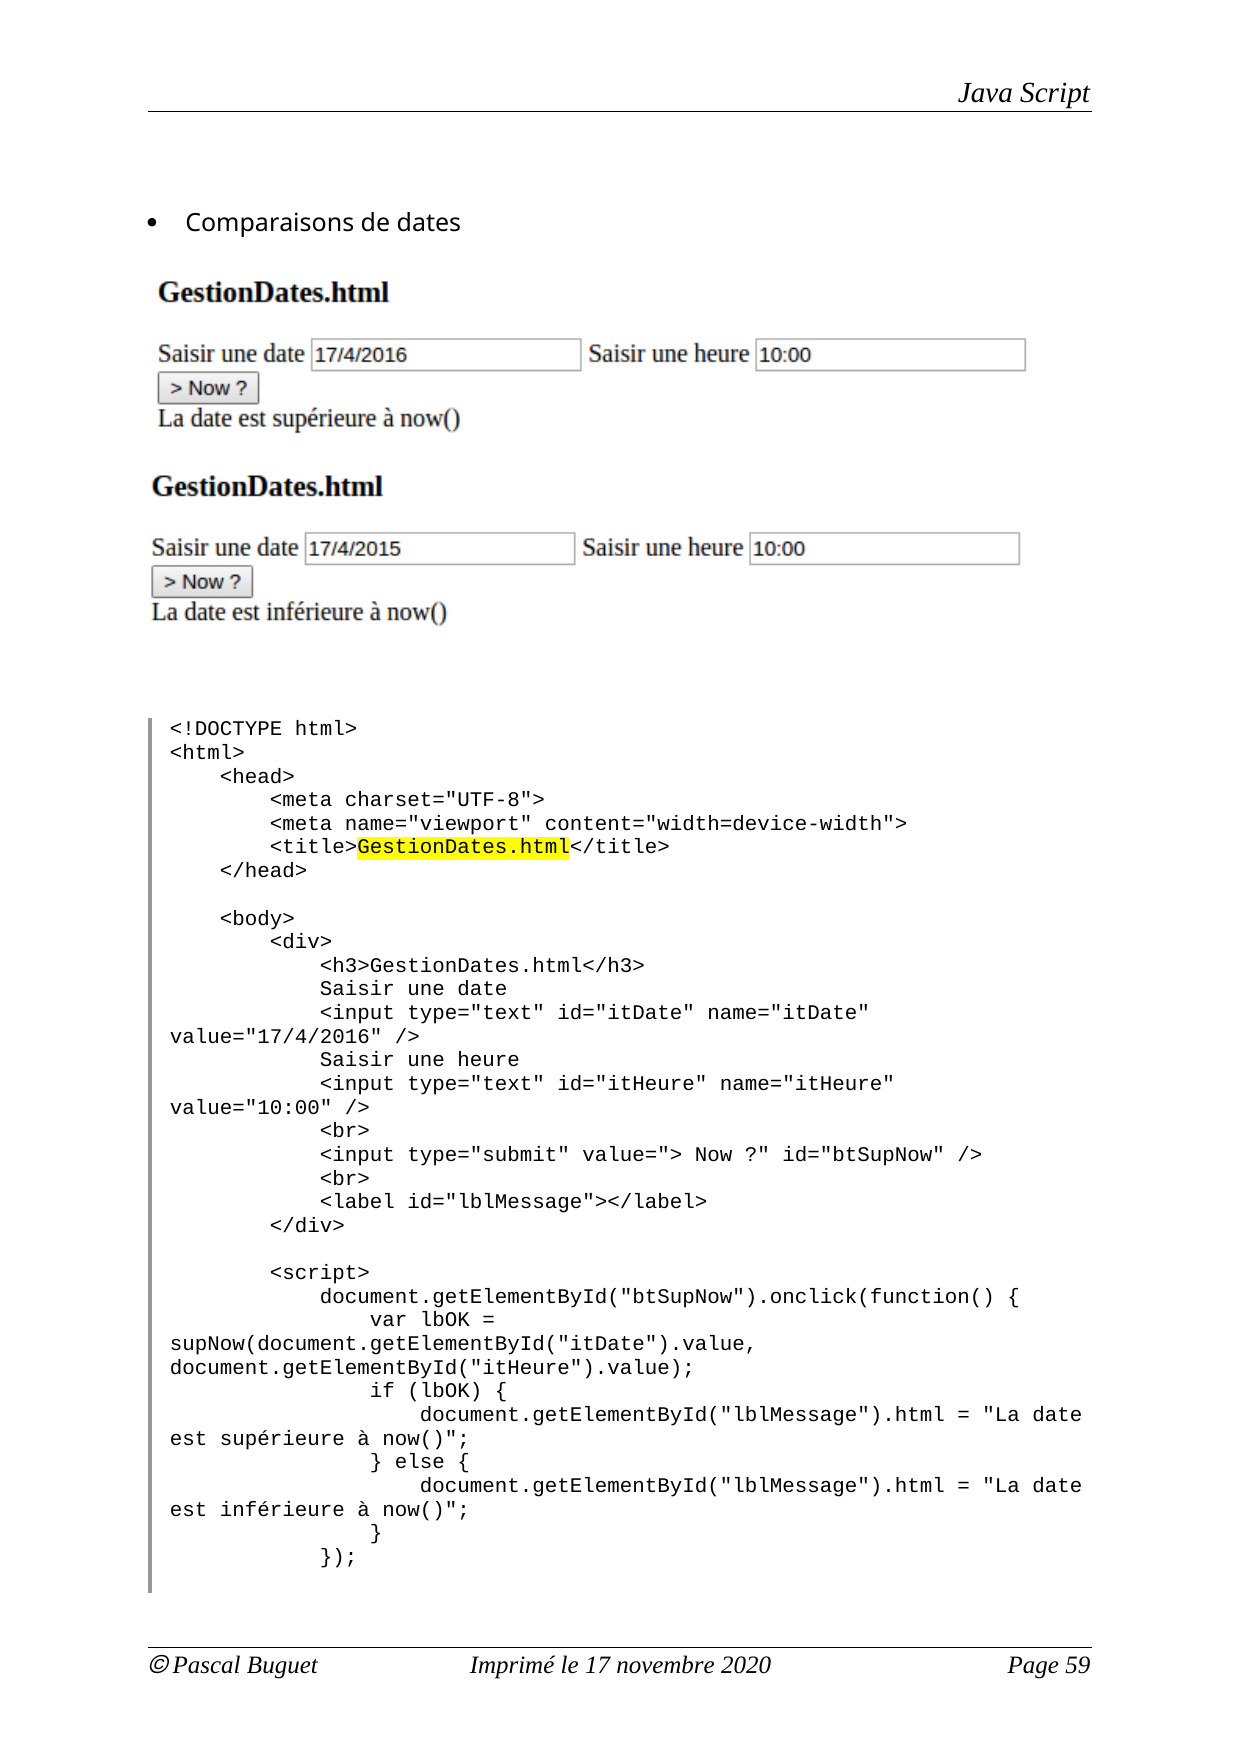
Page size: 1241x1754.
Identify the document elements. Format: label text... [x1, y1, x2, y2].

text if (lbOK) { [152, 1380, 1092, 1404]
text document.getElementById("btSupNow").onclick(function() { [152, 1286, 1092, 1309]
text <html> [152, 742, 1092, 766]
text </div> [152, 1215, 1092, 1238]
text var lbOK = supNow(document.getElementById("itDate").value, document.getElementById("itHeure").value); [152, 1309, 1092, 1380]
text <input type="submit" value="> Now ?" id="btSupNow" /> [152, 1144, 1092, 1168]
picture [147, 267, 1031, 441]
text Saisir une heure [152, 1049, 1092, 1073]
text <input type="text" id="itHeure" name="itHeure" value="10:00" /> [152, 1073, 1092, 1120]
text <br> [152, 1168, 1092, 1191]
text Saisir une date [152, 978, 1092, 1002]
text <label id="lblMessage"></label> [152, 1191, 1092, 1215]
text <h3>GestionDates.html</h3> [152, 955, 1092, 978]
text <body> [152, 907, 1092, 931]
text <div> [152, 931, 1092, 955]
text document.getElementById("lblMessage").html = "La date est inférieure à now()"; [152, 1475, 1092, 1522]
list Comparaisons de dates [148, 204, 1092, 239]
text <title>GestionDates.html</title> [152, 837, 1092, 860]
text <meta name="viewport" content="width=device-width"> [152, 813, 1092, 837]
text </head> [152, 860, 1092, 884]
picture [147, 468, 1025, 633]
text <script> [152, 1262, 1092, 1286]
text <head> [152, 766, 1092, 789]
text <meta charset="UTF-8"> [152, 789, 1092, 813]
text }); [152, 1546, 1092, 1569]
text <input type="text" id="itDate" name="itDate" value="17/4/2016" /> [152, 1002, 1092, 1049]
text <!DOCTYPE html> [152, 718, 1092, 742]
text document.getElementById("lblMessage").html = "La date est supérieure à now()"; [152, 1404, 1092, 1451]
text } [152, 1522, 1092, 1546]
text } else { [152, 1451, 1092, 1475]
text <br> [152, 1120, 1092, 1144]
